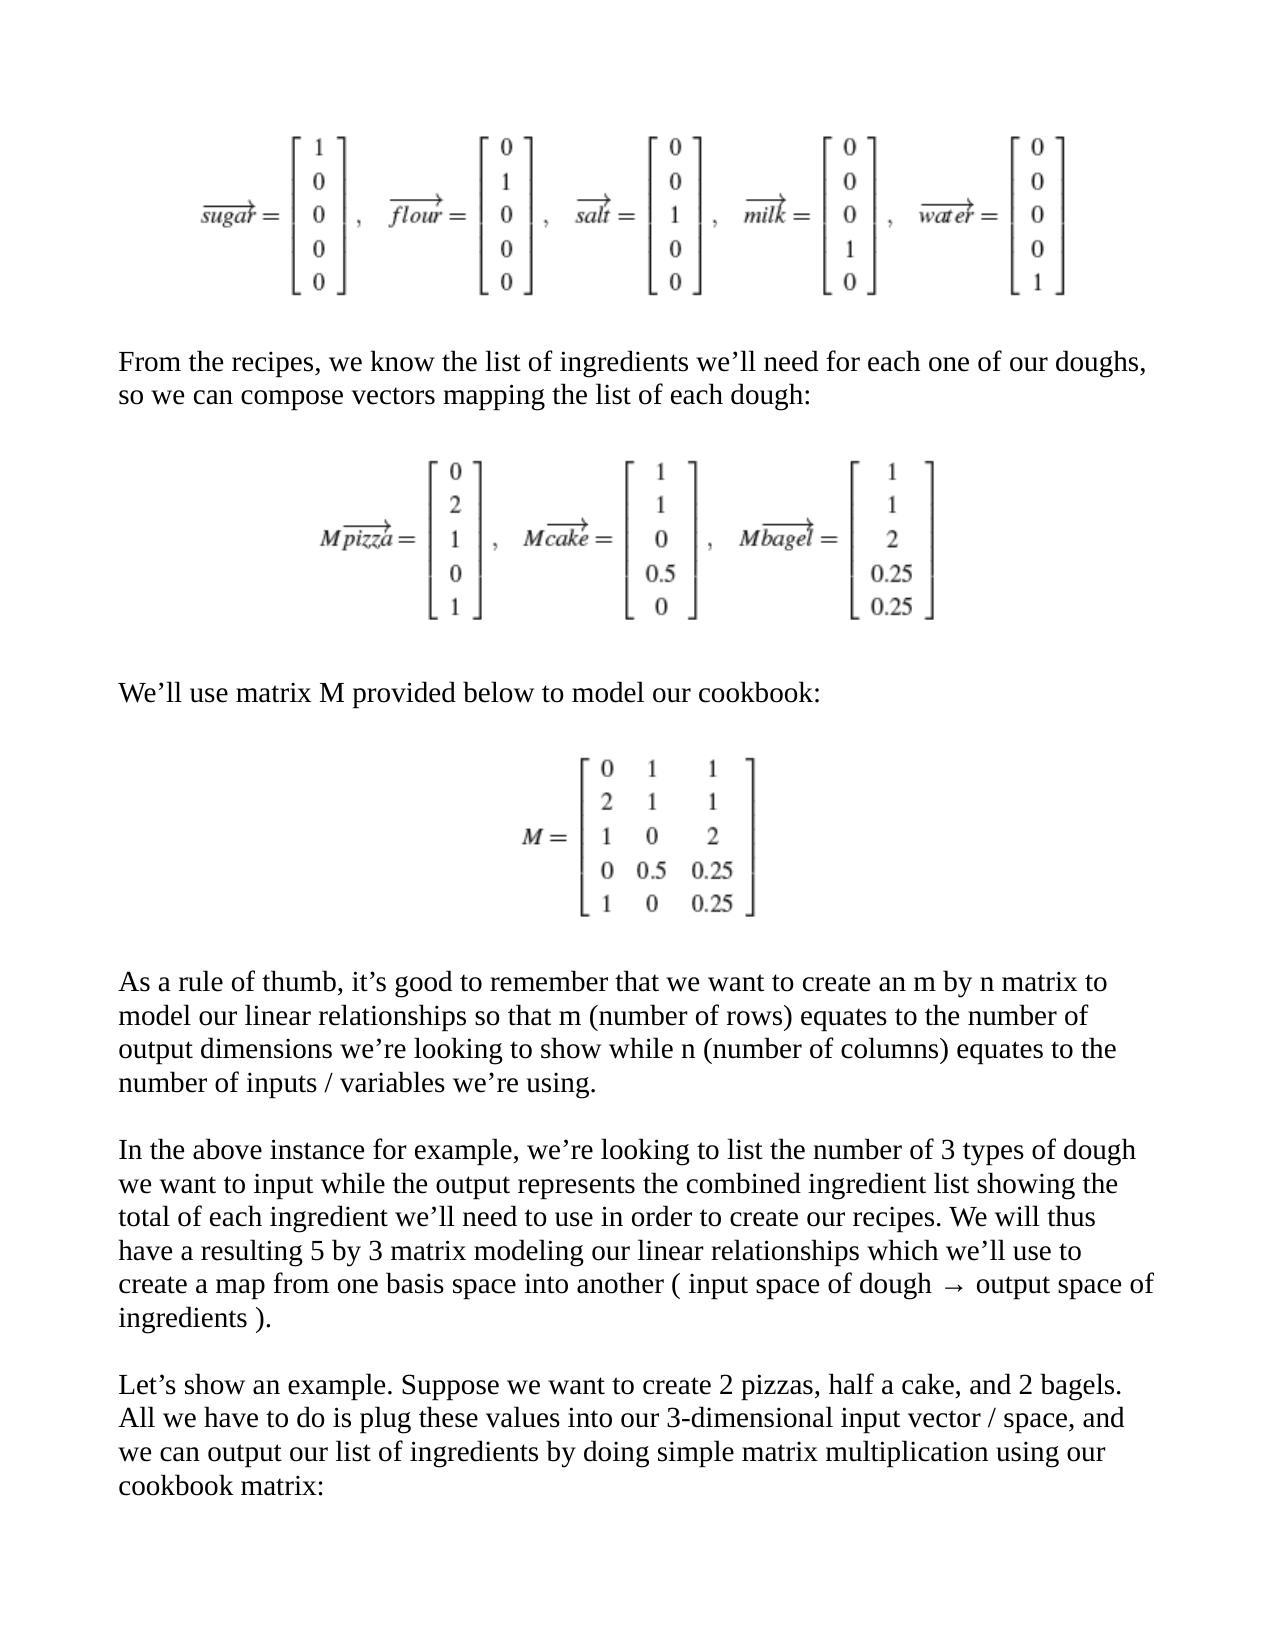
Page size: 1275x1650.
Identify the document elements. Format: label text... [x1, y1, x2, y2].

text In the above instance for example, we’re looking to list the number of 3 types of dough we want to input while the output represents the combined ingredient list showing the total of each ingredient we’ll need to use in order to create our recipes. We will thus have a resulting 5 by 3 matrix modeling our linear relationships which we’ll use to create a map from one basis space into another ( input space of dough → output space of ingredients ). [118, 1132, 1157, 1333]
text Let’s show an example. Suppose we want to create 2 pizzas, half a cake, and 2 bagels. All we have to do is plug these values into our 3-dimensional input vector / space, and we can output our list of ingredients by doing simple matrix multiplication using our cookbook matrix: [118, 1367, 1157, 1501]
picture [173, 118, 1102, 311]
picture [482, 742, 793, 931]
text We’ll use matrix M provided below to model our cookbook: [118, 675, 1157, 708]
text From the recipes, we know the list of ingredients we’ll need for each one of our doughs, so we can compose vectors mapping the list of each dough: [118, 344, 1157, 411]
text As a rule of thumb, it’s good to remember that we want to create an m by n matrix to model our linear relationships so that m (number of rows) equates to the number of output dimensions we’re looking to show while n (number of columns) equates to the number of inputs / variables we’re using. [118, 964, 1157, 1099]
picture [302, 444, 973, 642]
